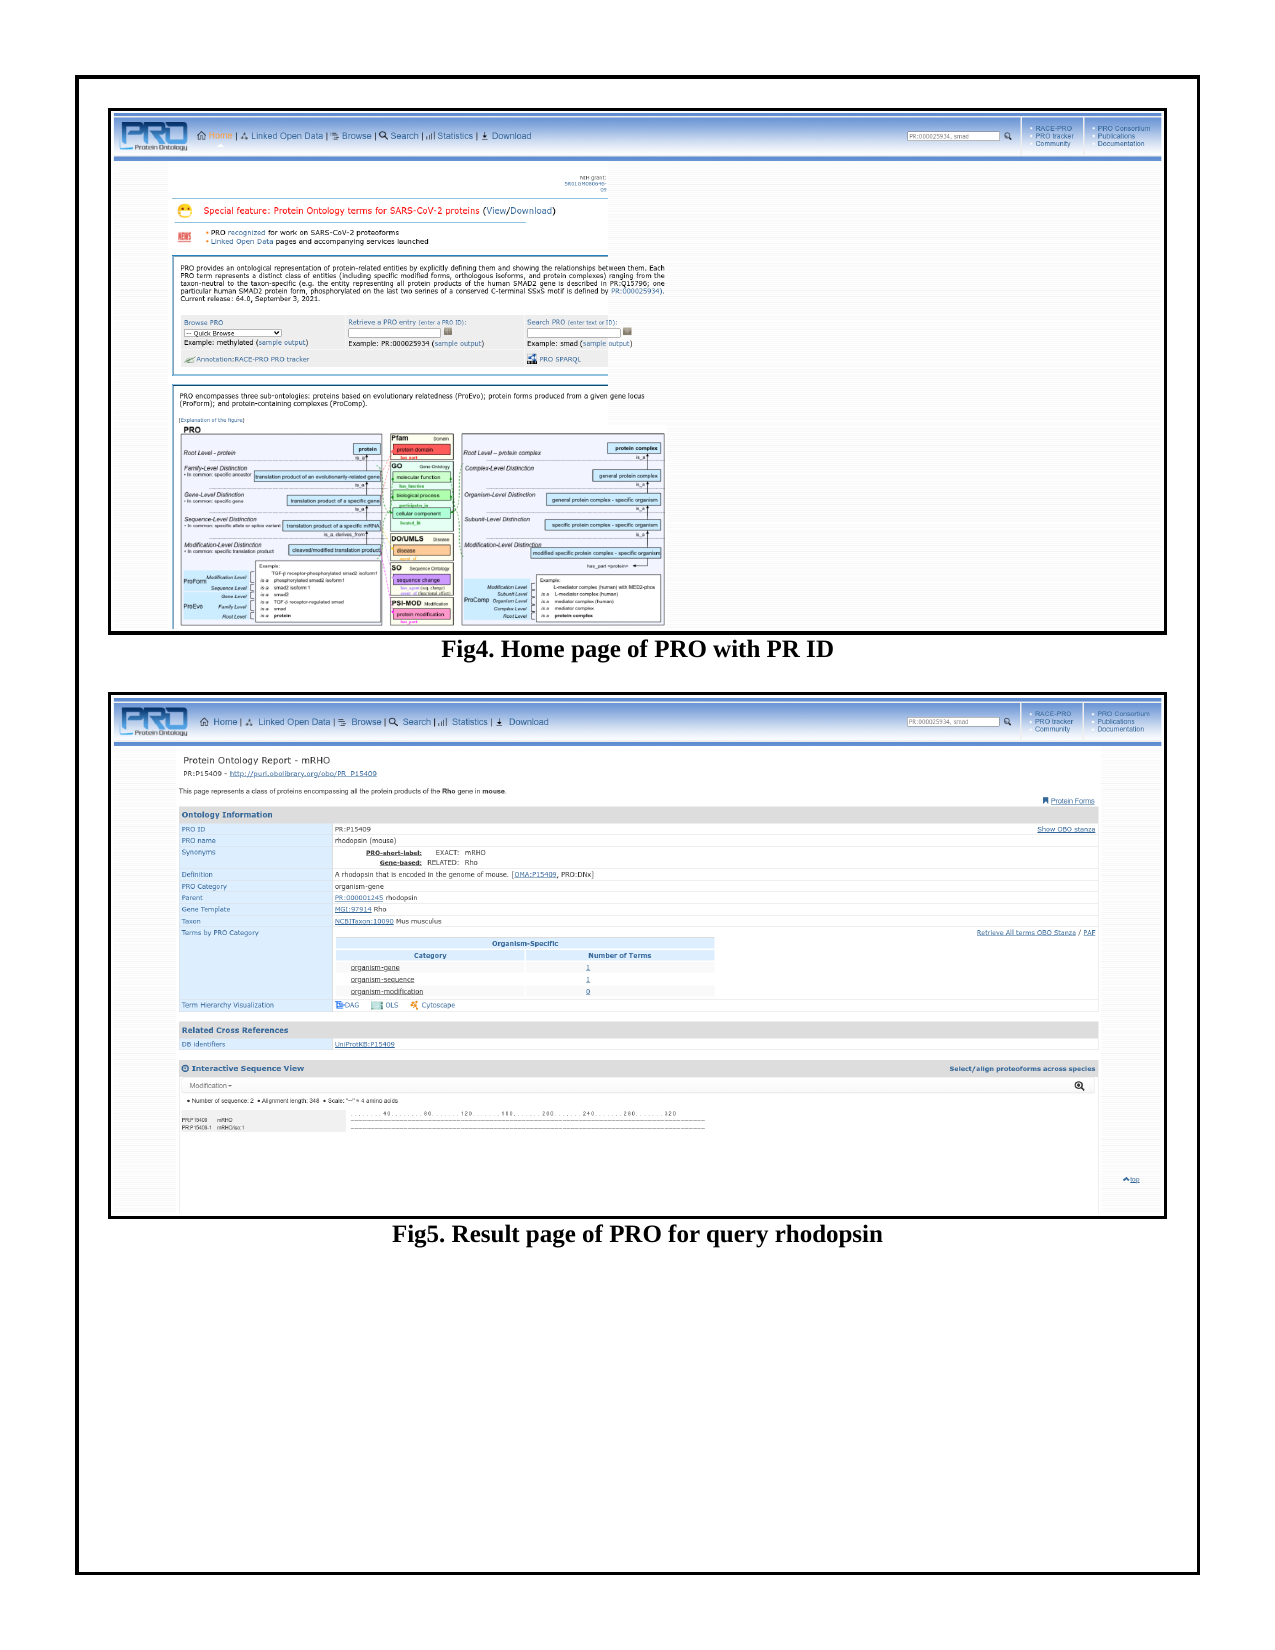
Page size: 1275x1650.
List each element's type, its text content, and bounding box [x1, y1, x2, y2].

text [111, 695, 1164, 1216]
picture [113, 698, 1162, 1213]
text Fig4. Home page of PRO with PR ID [108, 635, 1167, 663]
picture [113, 113, 1162, 629]
text Fig5. Result page of PRO for query rhodopsin [108, 1219, 1167, 1248]
